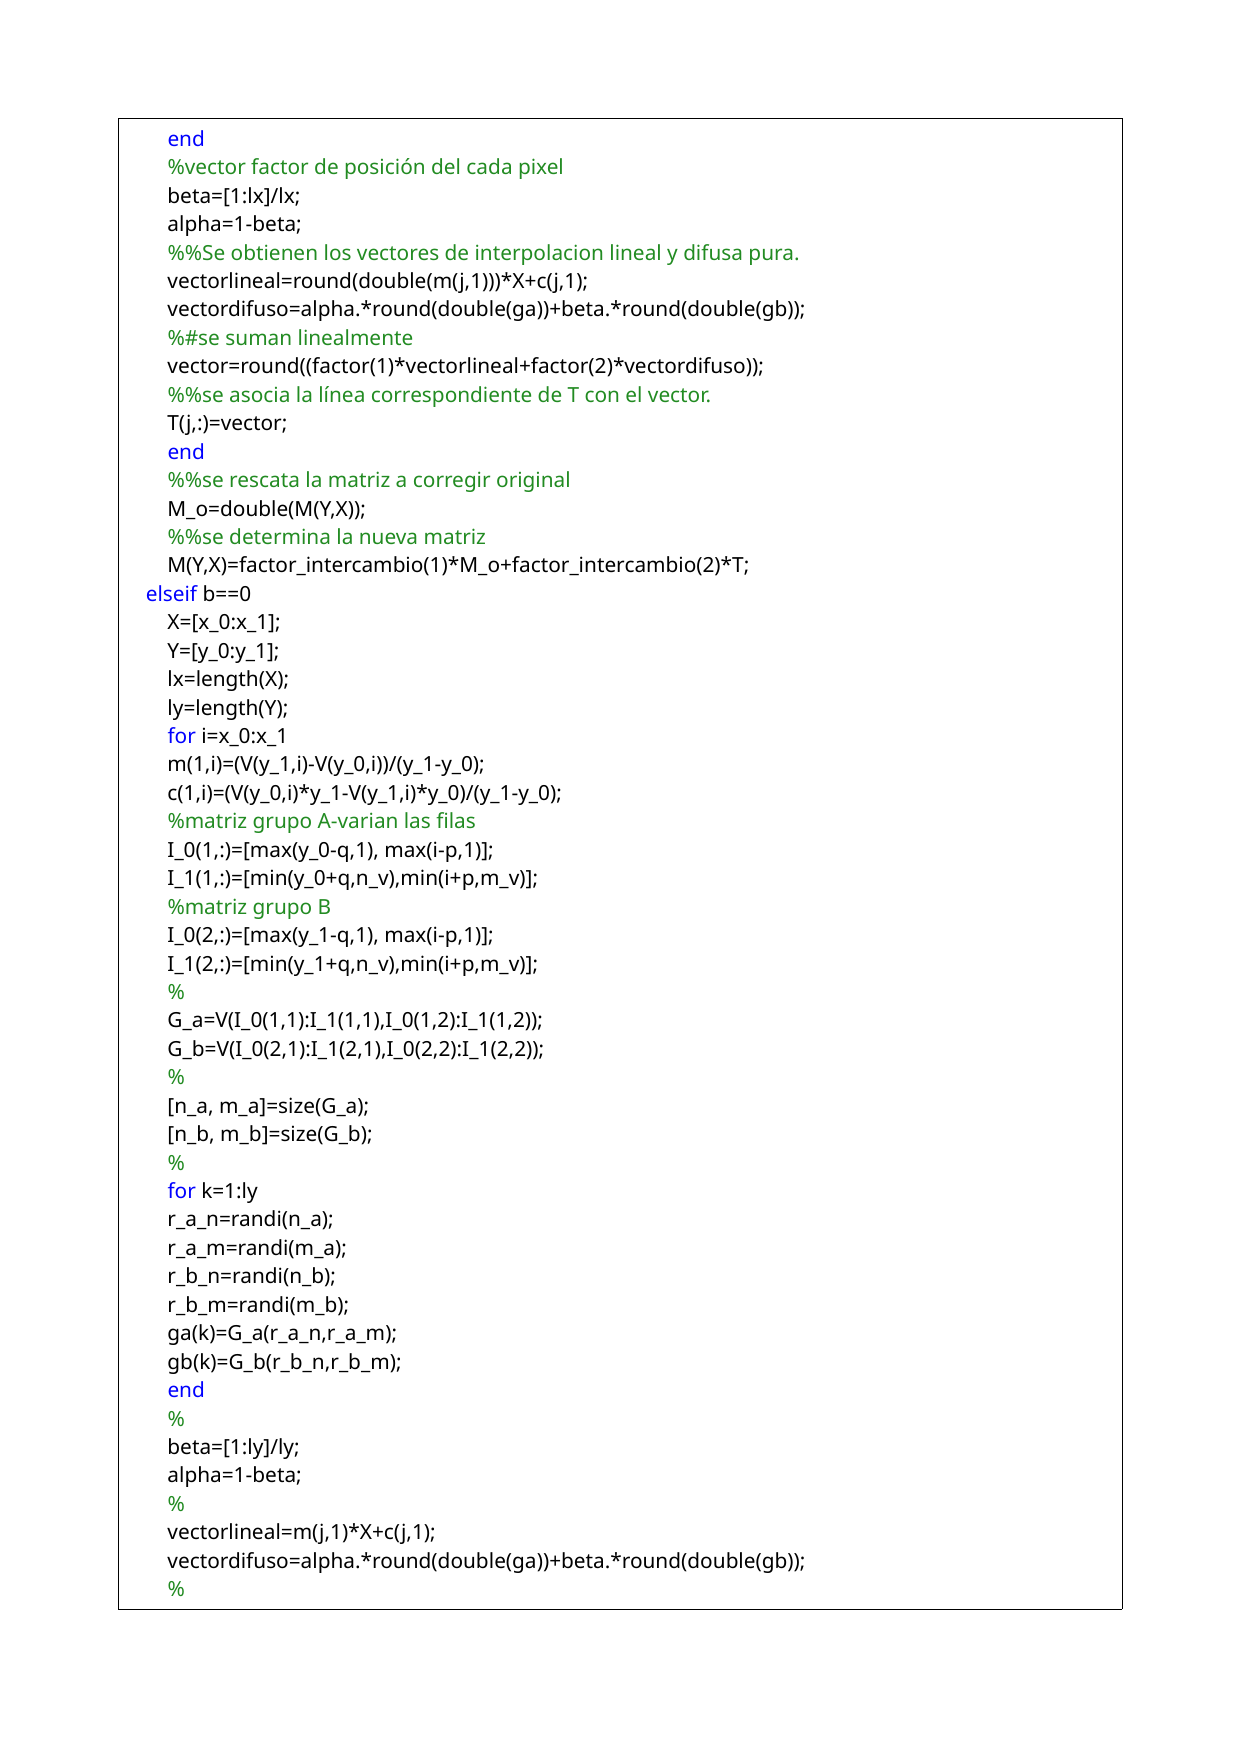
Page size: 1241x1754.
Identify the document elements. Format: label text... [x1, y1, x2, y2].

table_cell end %vector factor de posición del cada pixel beta=[1:lx]/lx; alpha=1-beta; %%Se obtienen los vectores de interpolacion lineal y difusa pura. vectorlineal=round(double(m(j,1)))*X+c(j,1); vectordifuso=alpha.*round(double(ga))+beta.*round(double(gb)); %#se suman linealmente vector=round((factor(1)*vectorlineal+factor(2)*vectordifuso)); %%se asocia la línea correspondiente de T con el vector. T(j,:)=vector; end %%se rescata la matriz a corregir original M_o=double(M(Y,X)); %%se determina la nueva matriz M(Y,X)=factor_intercambio(1)*M_o+factor_intercambio(2)*T; elseif b==0 X=[x_0:x_1]; Y=[y_0:y_1]; lx=length(X); ly=length(Y); for i=x_0:x_1 m(1,i)=(V(y_1,i)-V(y_0,i))/(y_1-y_0); c(1,i)=(V(y_0,i)*y_1-V(y_1,i)*y_0)/(y_1-y_0); %matriz grupo A-varian las filas I_0(1,:)=[max(y_0-q,1), max(i-p,1)]; I_1(1,:)=[min(y_0+q,n_v),min(i+p,m_v)]; %matriz grupo B I_0(2,:)=[max(y_1-q,1), max(i-p,1)]; I_1(2,:)=[min(y_1+q,n_v),min(i+p,m_v)]; % G_a=V(I_0(1,1):I_1(1,1),I_0(1,2):I_1(1,2)); G_b=V(I_0(2,1):I_1(2,1),I_0(2,2):I_1(2,2)); % [n_a, m_a]=size(G_a); [n_b, m_b]=size(G_b); % for k=1:ly r_a_n=randi(n_a); r_a_m=randi(m_a); r_b_n=randi(n_b); r_b_m=randi(m_b); ga(k)=G_a(r_a_n,r_a_m); gb(k)=G_b(r_b_n,r_b_m); end % beta=[1:ly]/ly; alpha=1-beta; % vectorlineal=m(j,1)*X+c(j,1); vectordifuso=alpha.*round(double(ga))+beta.*round(double(gb)); % [119, 119, 1122, 1608]
